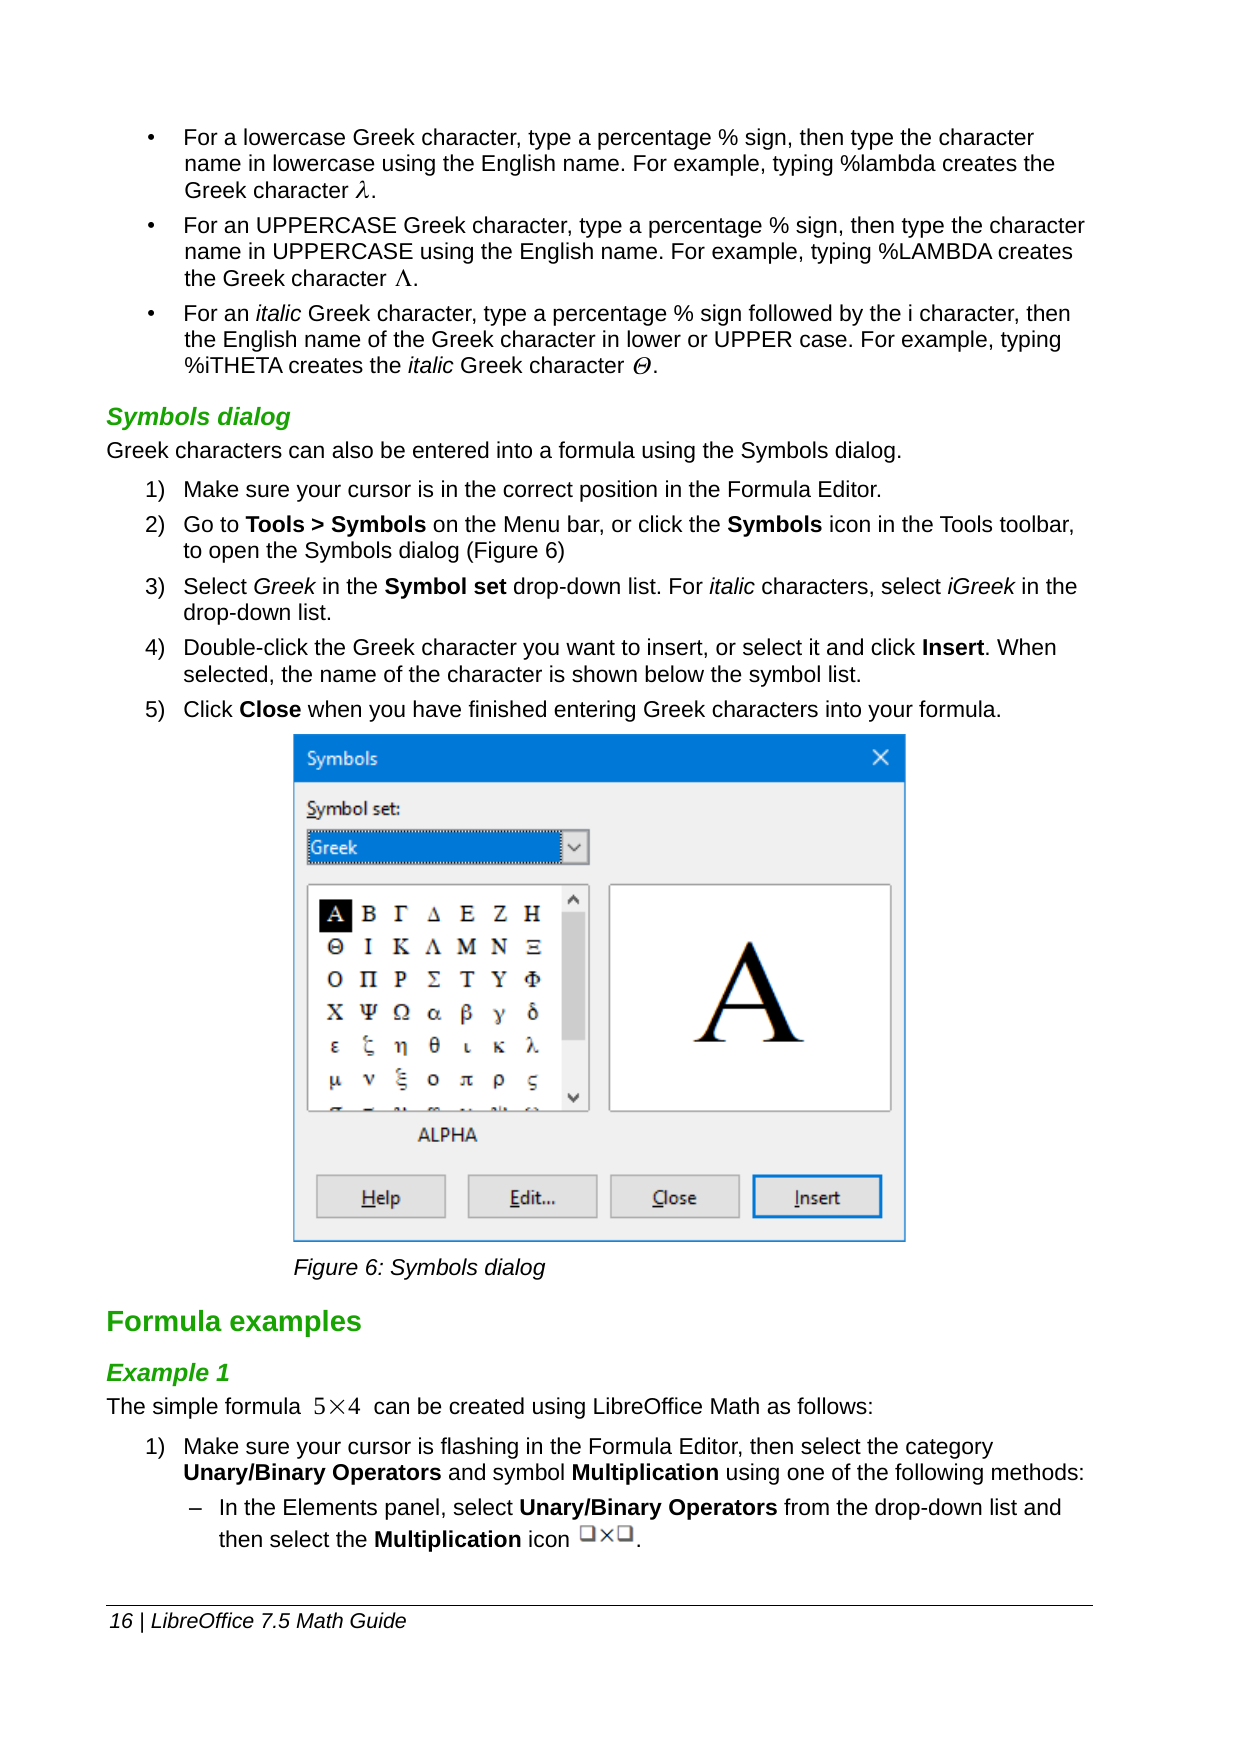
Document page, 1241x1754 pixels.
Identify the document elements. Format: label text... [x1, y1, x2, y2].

subtitle Symbols dialog [106, 402, 1093, 431]
list Double-click the Greek character you want to insert, or select it and click Insert. When selected, the name of the character is shown below the symbol list. [165, 634, 1093, 687]
picture [576, 1520, 636, 1547]
subtitle Example 1 [106, 1358, 1093, 1387]
list Make sure your cursor is flashing in the Formula Editor, then select the category Unary/Binary Operators and symbol Multiplication using one of the following methods: [165, 1433, 1093, 1486]
text Greek characters can also be entered into a formula using the Symbols dialog. [106, 437, 1093, 463]
text The simple formula can be created using LibreOffice Math as follows: [106, 1393, 1093, 1420]
list For an UPPERCASE Greek character, type a percentage % sign, then type the character name in UPPERCASE using the English name. For example, typing %LAMBDA creates the Greek character . [144, 209, 1093, 291]
subtitle Formula examples [106, 1304, 1093, 1337]
list Make sure your cursor is in the correct position in the Formula Editor. [165, 476, 1093, 502]
list Select Greek in the Symbol set drop-down list. For italic characters, select iGreek in the drop-down list. [165, 573, 1093, 625]
list In the Elements panel, select Unary/Binary Operators from the drop-down list and then select the Multiplication icon . [189, 1494, 1093, 1552]
text Figure 6: Symbols dialog [293, 1254, 906, 1280]
list Click Close when you have finished entering Greek characters into your formula. [165, 696, 1093, 722]
list For an italic Greek character, type a percentage % sign followed by the i character, then the English name of the Greek character in lower or UPPER case. For example, typing %iTHETA creates the italic Greek character . [144, 297, 1093, 382]
picture [293, 734, 906, 1242]
list Go to Tools > Symbols on the Menu bar, or click the Symbols icon in the Tools toolbar, to open the Symbols dialog (Figure 6) [165, 511, 1093, 564]
list For a lowercase Greek character, type a percentage % sign, then type the character name in lowercase using the English name. For example, typing %lambda creates the Greek character . [144, 121, 1093, 203]
